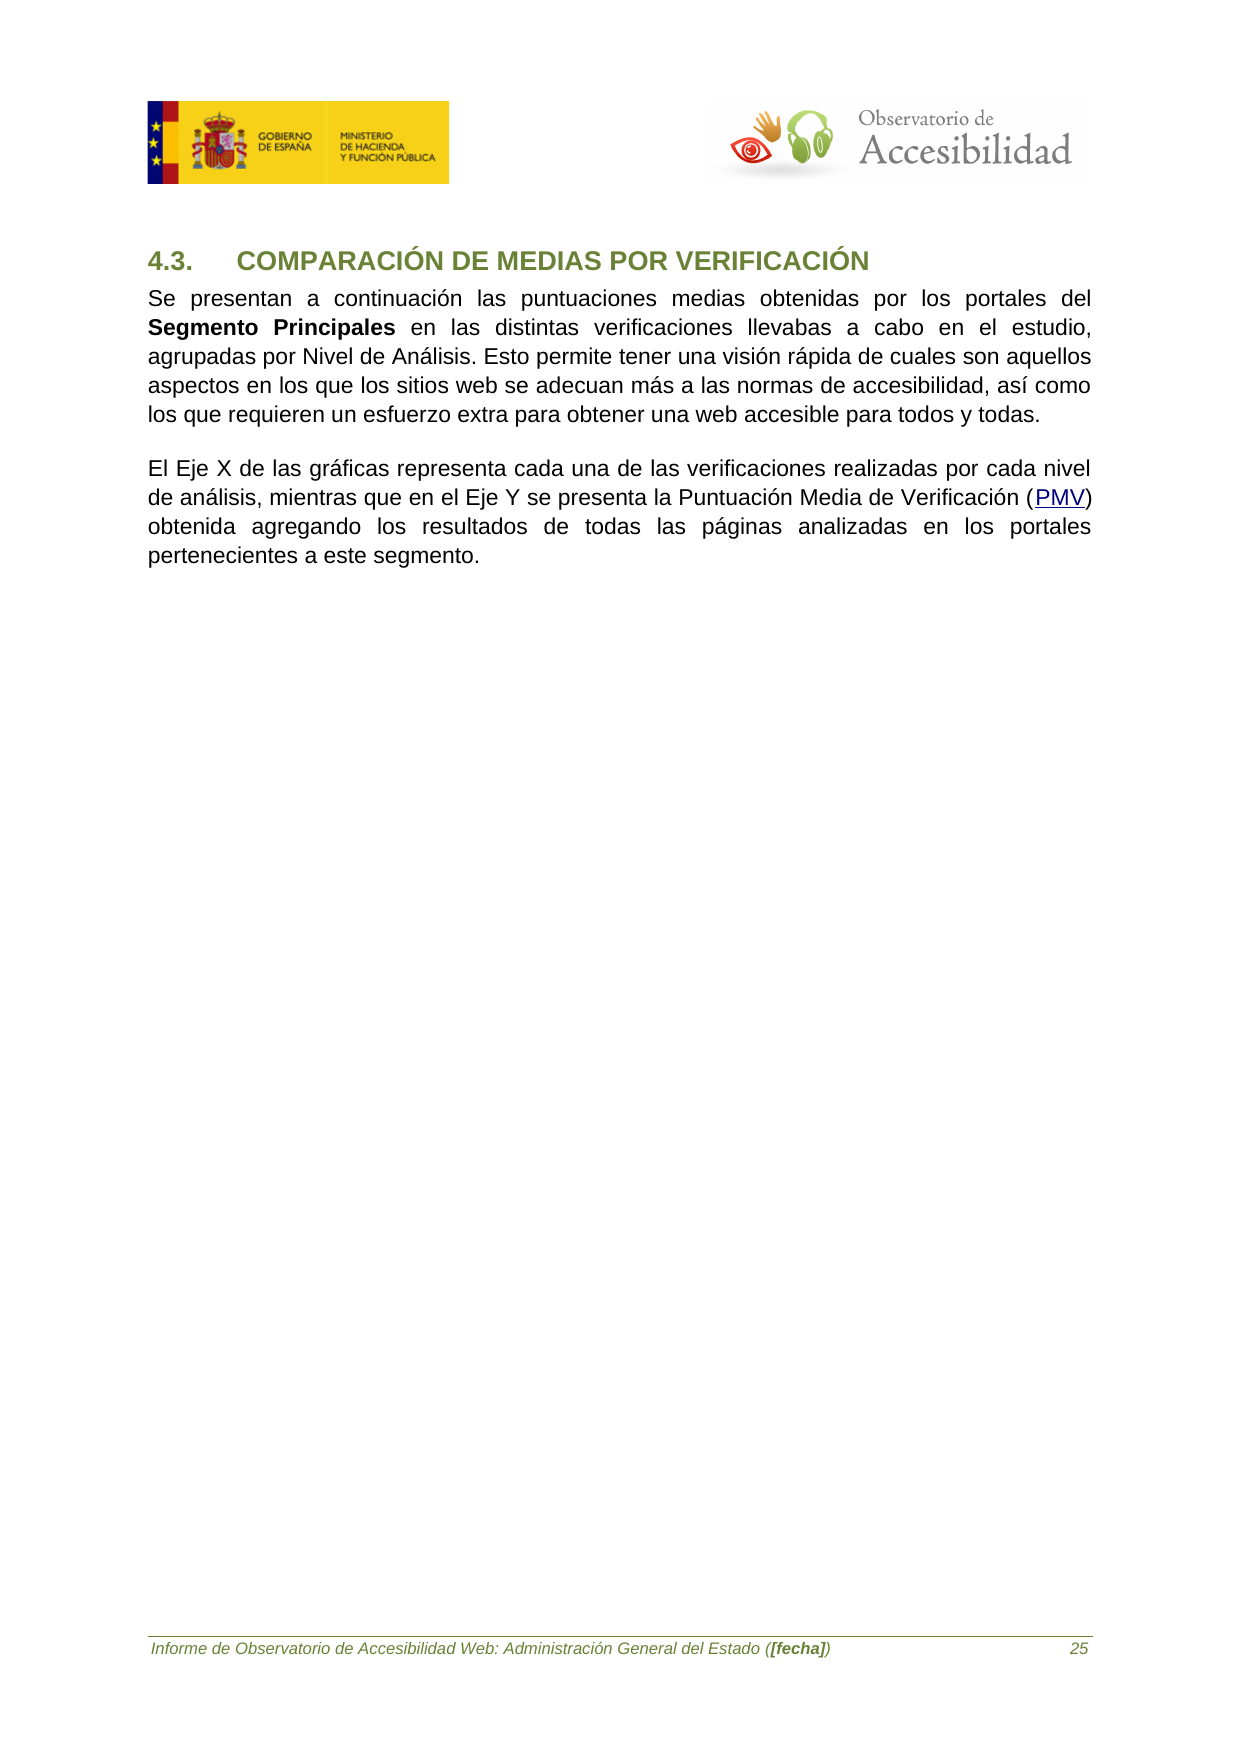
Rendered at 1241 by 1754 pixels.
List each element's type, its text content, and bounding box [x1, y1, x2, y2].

text Se presentan a continuación las puntuaciones medias obtenidas por los portales del Segmento Principales en las distintas verificaciones llevabas a cabo en el estudio, agrupadas por Nivel de Análisis. Esto permite tener una visión rápida de cuales son aquellos aspectos en los que los sitios web se adecuan más a las normas de accesibilidad, así como los que requieren un esfuerzo extra para obtener una web accesible para todos y todas. [148, 285, 1092, 427]
picture [147, 101, 450, 184]
text El Eje X de las gráficas representa cada una de las verificaciones realizadas por cada nivel de análisis, mientras que en el Eje Y se presenta la Puntuación Media de Verificación (PMV) obtenida agregando los resultados de todas las páginas analizadas en los portales pertenecientes a este segmento. [148, 455, 1092, 568]
picture [710, 101, 1086, 184]
subtitle Comparación de medias por verificación [148, 245, 1092, 276]
